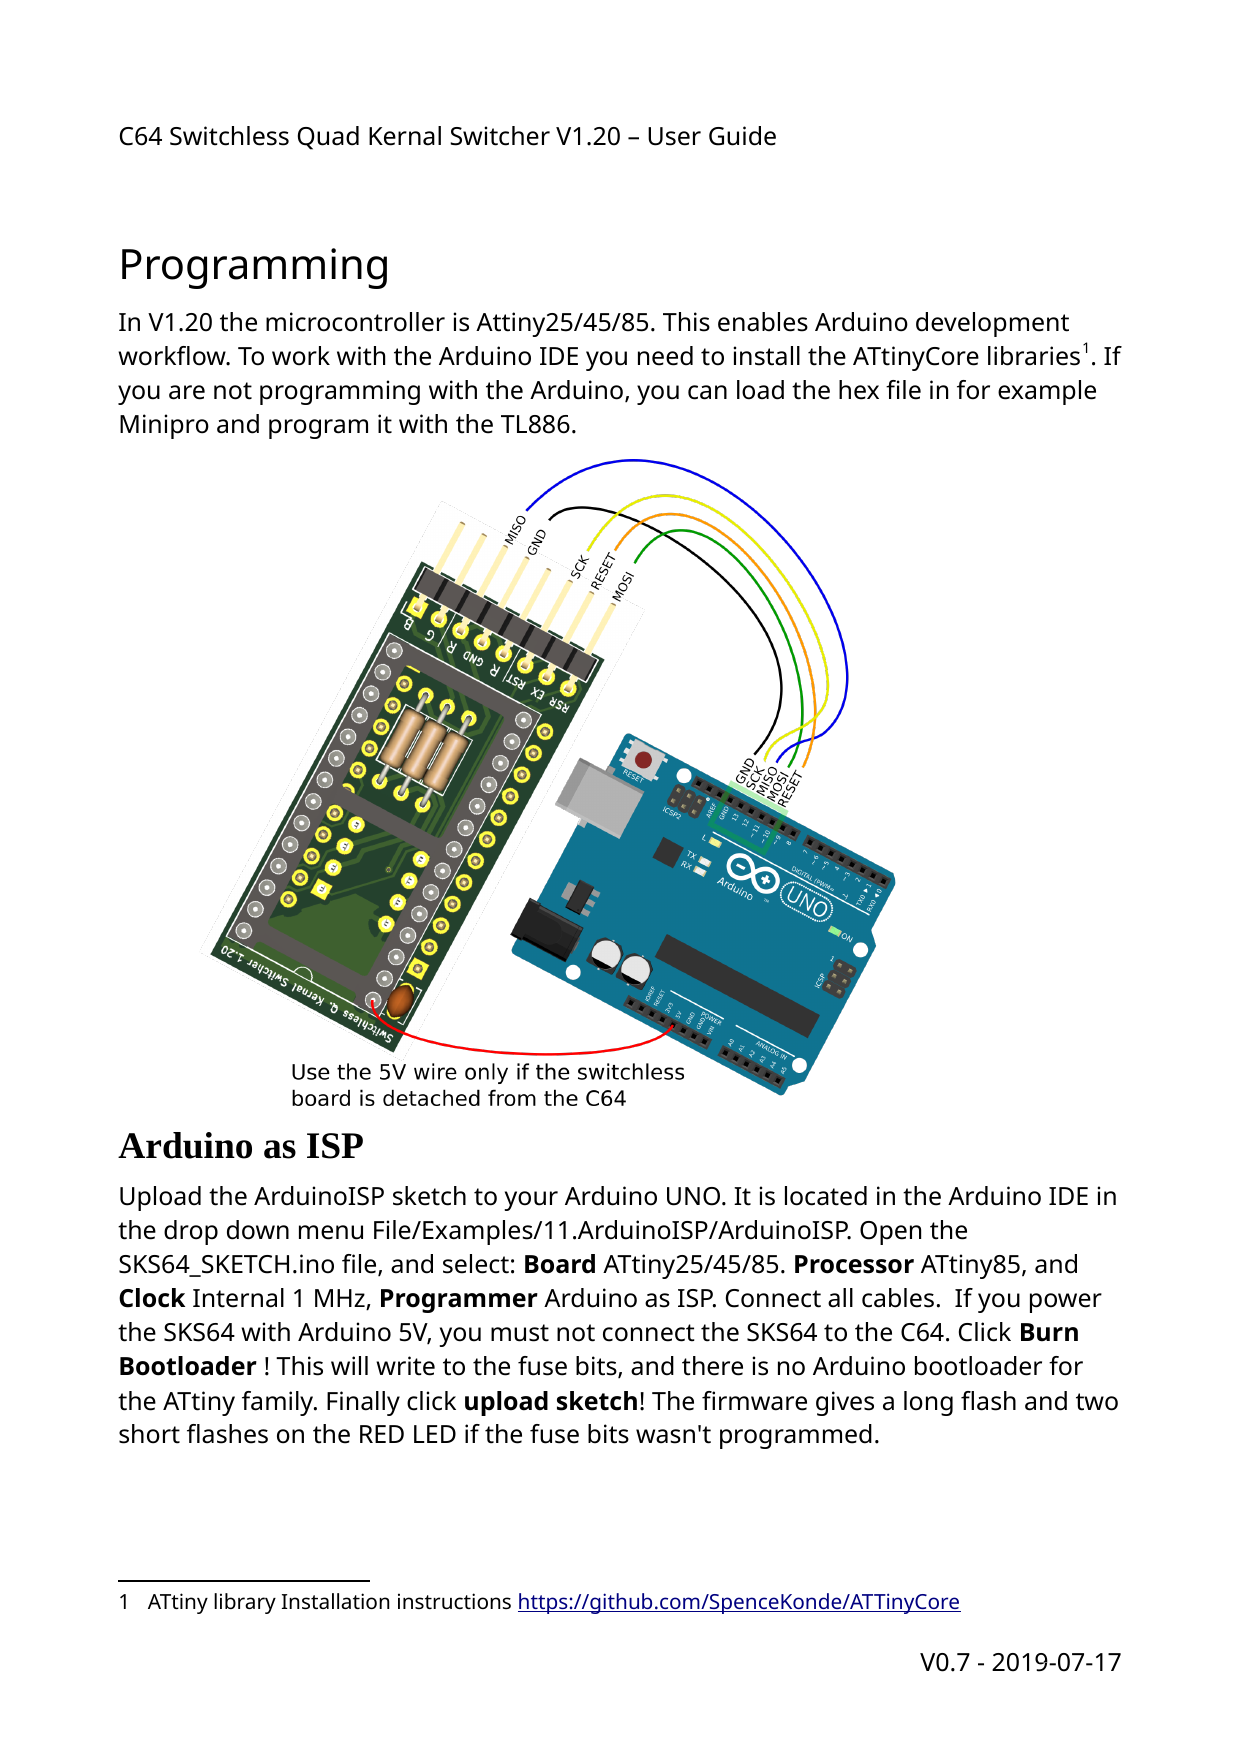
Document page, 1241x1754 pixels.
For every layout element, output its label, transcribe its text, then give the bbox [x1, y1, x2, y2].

text In V1.20 the microcontroller is Attiny25/45/85. This enables Arduino development workflow. To work with the Arduino IDE you need to install the ATtinyCore libraries. If you are not programming with the Arduino, you can load the hex file in for example Minipro and program it with the TL886. [118, 304, 1122, 440]
subtitle Arduino as ISP [118, 465, 1122, 1166]
text Upload the ArduinoISP sketch to your Arduino UNO. It is located in the Arduino IDE in the drop down menu File/Examples/11.ArduinoISP/ArduinoISP. Open the SKS64_SKETCH.ino file, and select: Board ATtiny25/45/85. Processor ATtiny85, and Clock Internal 1 MHz, Programmer Arduino as ISP. Connect all cables. If you power the SKS64 with Arduino 5V, you must not connect the SKS64 to the C64. Click Burn Bootloader ! This will write to the fuse bits, and there is no Arduino bootloader for the ATtiny family. Finally click upload sketch! The firmware gives a long flash and two short flashes on the RED LED if the fuse bits wasn't programmed. [118, 1179, 1122, 1451]
picture [199, 459, 896, 1106]
subtitle Programming [118, 235, 1122, 292]
text ATtiny library Installation instructions https://github.com/SpenceKonde/ATTinyCore [118, 1587, 1122, 1615]
